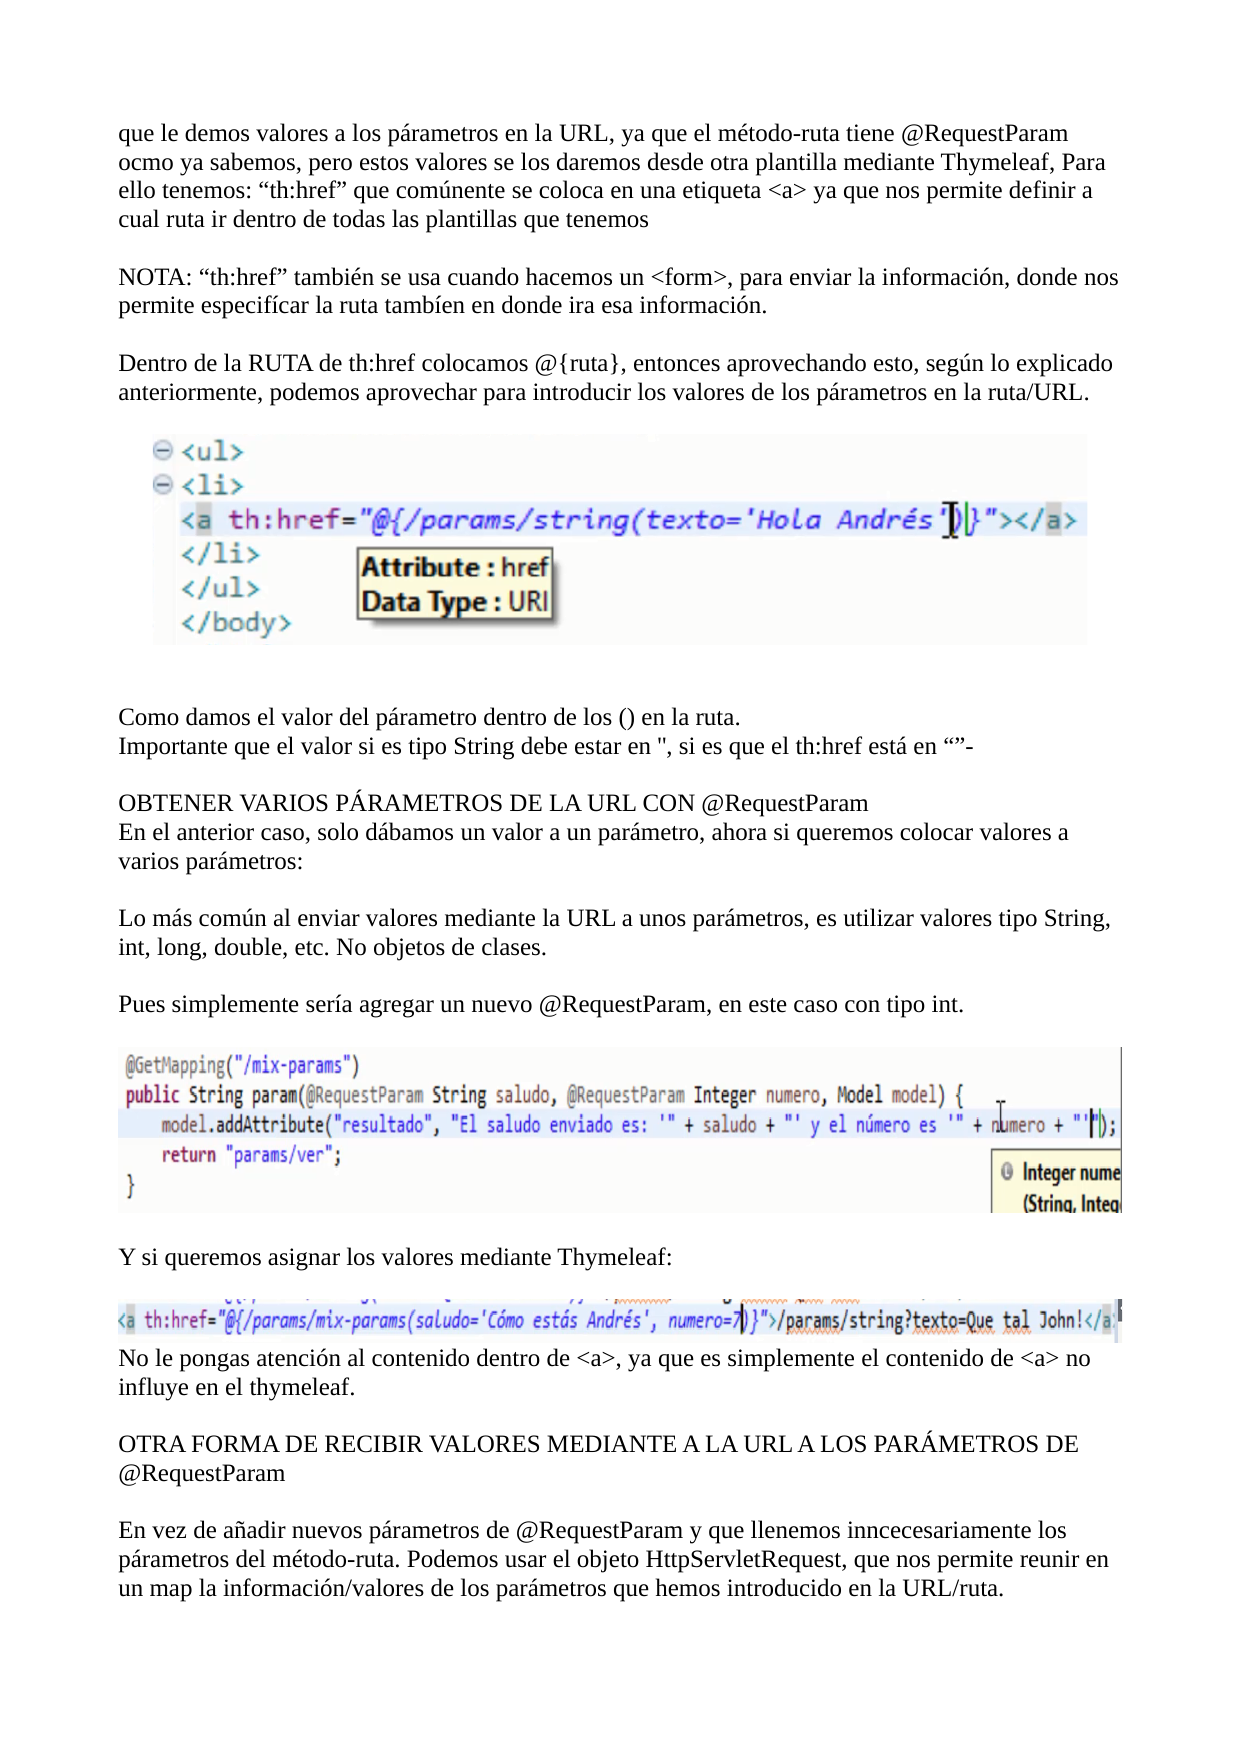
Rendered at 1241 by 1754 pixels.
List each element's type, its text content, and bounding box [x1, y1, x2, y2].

text Y si queremos asignar los valores mediante Thymeleaf: [118, 1242, 1122, 1271]
text No le pongas atención al contenido dentro de <a>, ya que es simplemente el contenido de <a> no influye en el thymeleaf. [118, 1343, 1122, 1400]
text NOTA: “th:href” también se usa cuando hacemos un <form>, para enviar la información, donde nos permite especifícar la ruta tambíen en donde ira esa información. [118, 262, 1122, 319]
text OTRA FORMA DE RECIBIR VALORES MEDIANTE A LA URL A LOS PARÁMETROS DE @RequestParam [118, 1429, 1122, 1487]
text que le demos valores a los párametros en la URL, ya que el método-ruta tiene @RequestParam ocmo ya sabemos, pero estos valores se los daremos desde otra plantilla mediante Thymeleaf, Para ello tenemos: “th:href” que comúnente se coloca en una etiqueta <a> ya que nos permite definir a cual ruta ir dentro de todas las plantillas que tenemos [118, 118, 1122, 233]
text Como damos el valor del párametro dentro de los () en la ruta. [118, 702, 1122, 731]
text Pues simplemente sería agregar un nuevo @RequestParam, en este caso con tipo int. [118, 989, 1122, 1018]
text OBTENER VARIOS PÁRAMETROS DE LA URL CON @RequestParam [118, 788, 1122, 817]
text En vez de añadir nuevos párametros de @RequestParam y que llenemos inncecesariamente los párametros del método-ruta. Podemos usar el objeto HttpServletRequest, que nos permite reunir en un map la información/valores de los parámetros que hemos introducido en la URL/ruta. [118, 1515, 1122, 1602]
text Dentro de la RUTA de th:href colocamos @{ruta}, entonces aprovechando esto, según lo explicado anteriormente, podemos aprovechar para introducir los valores de los párametros en la ruta/URL. [118, 348, 1122, 406]
text En el anterior caso, solo dábamos un valor a un parámetro, ahora si queremos colocar valores a varios parámetros: [118, 817, 1122, 874]
text Lo más común al enviar valores mediante la URL a unos parámetros, es utilizar valores tipo String, int, long, double, etc. No objetos de clases. [118, 903, 1122, 961]
text Importante que el valor si es tipo String debe estar en '', si es que el th:href está en “”- [118, 731, 1122, 759]
